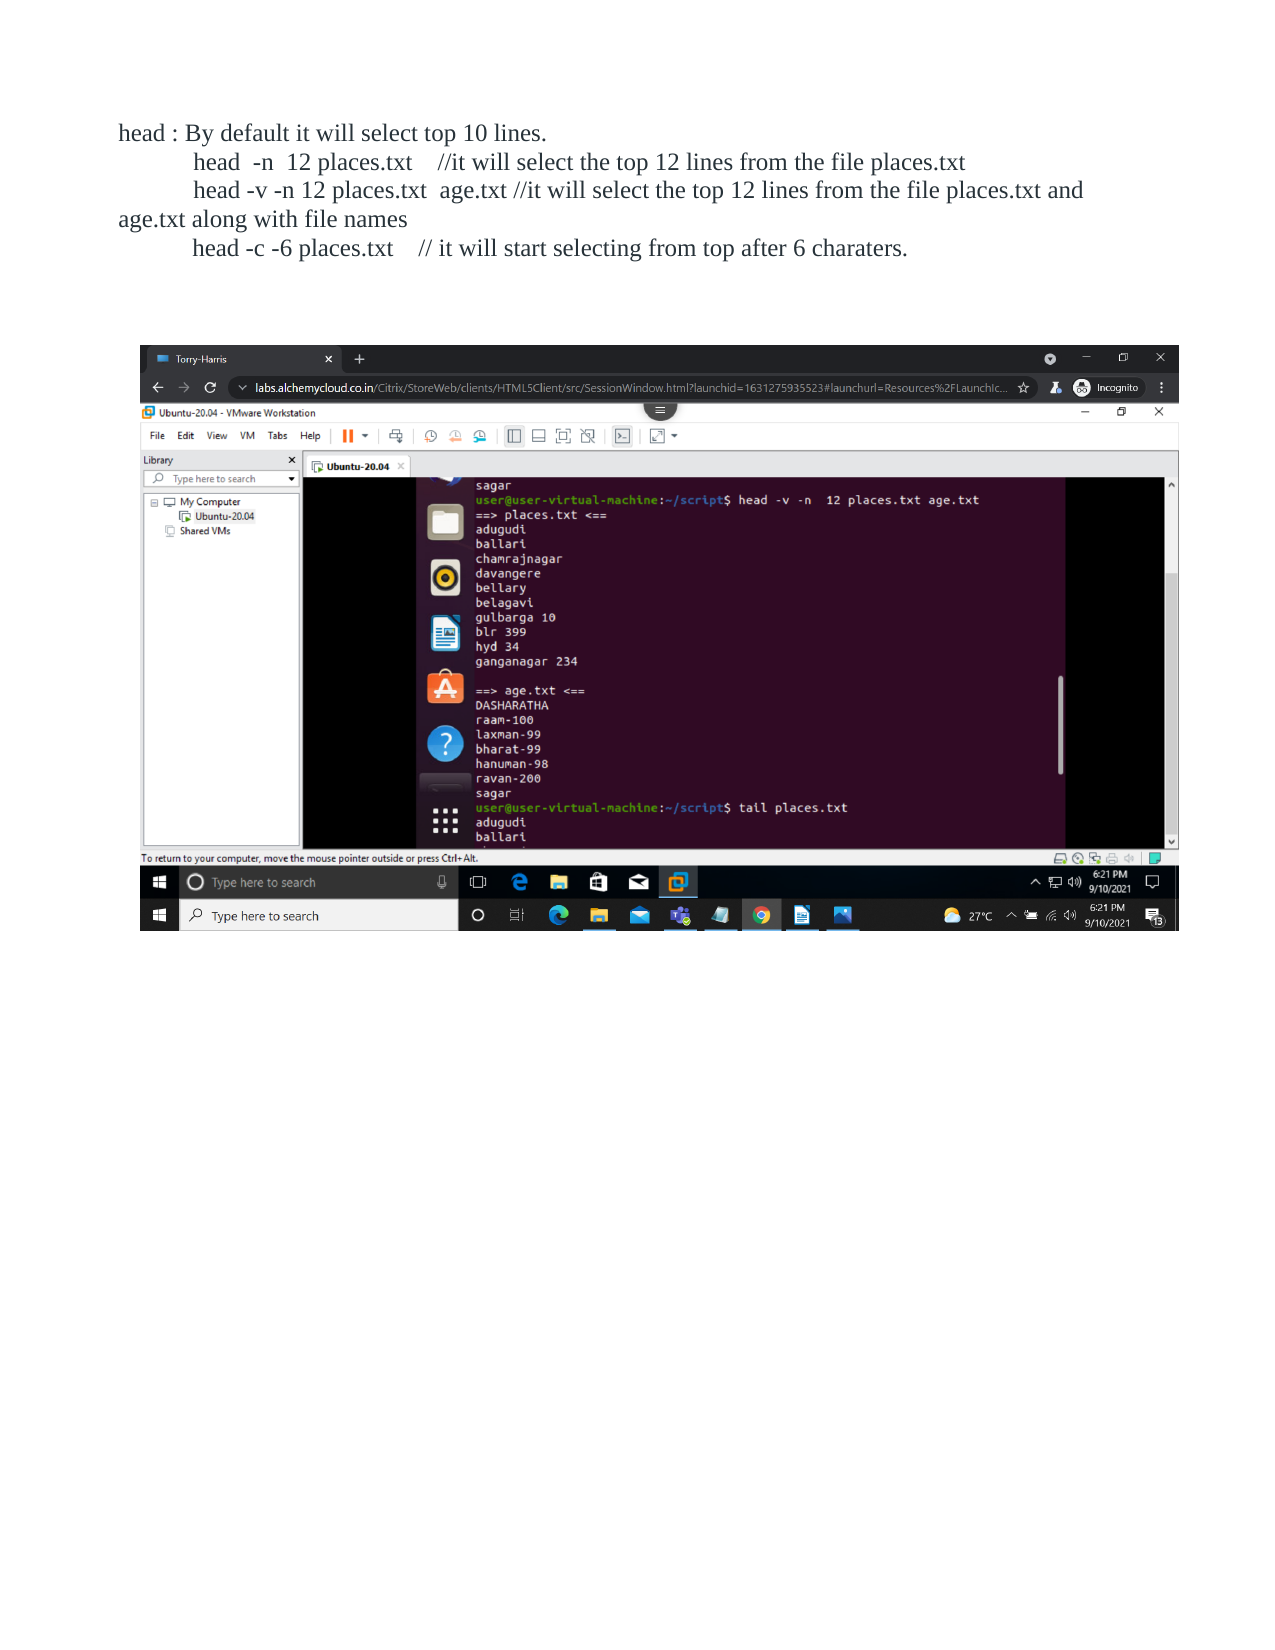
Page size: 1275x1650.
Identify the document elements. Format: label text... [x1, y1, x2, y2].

text head -n 12 places.txt //it will select the top 12 lines from the file places.txt [118, 147, 1157, 176]
text head : By default it will select top 10 lines. [118, 118, 1157, 147]
text head -c -6 places.txt // it will start selecting from top after 6 charaters. [118, 233, 1157, 262]
picture [140, 345, 1179, 931]
text head -v -n 12 places.txt age.txt //it will select the top 12 lines from the file places.txt and age.txt along with file names [118, 176, 1157, 233]
